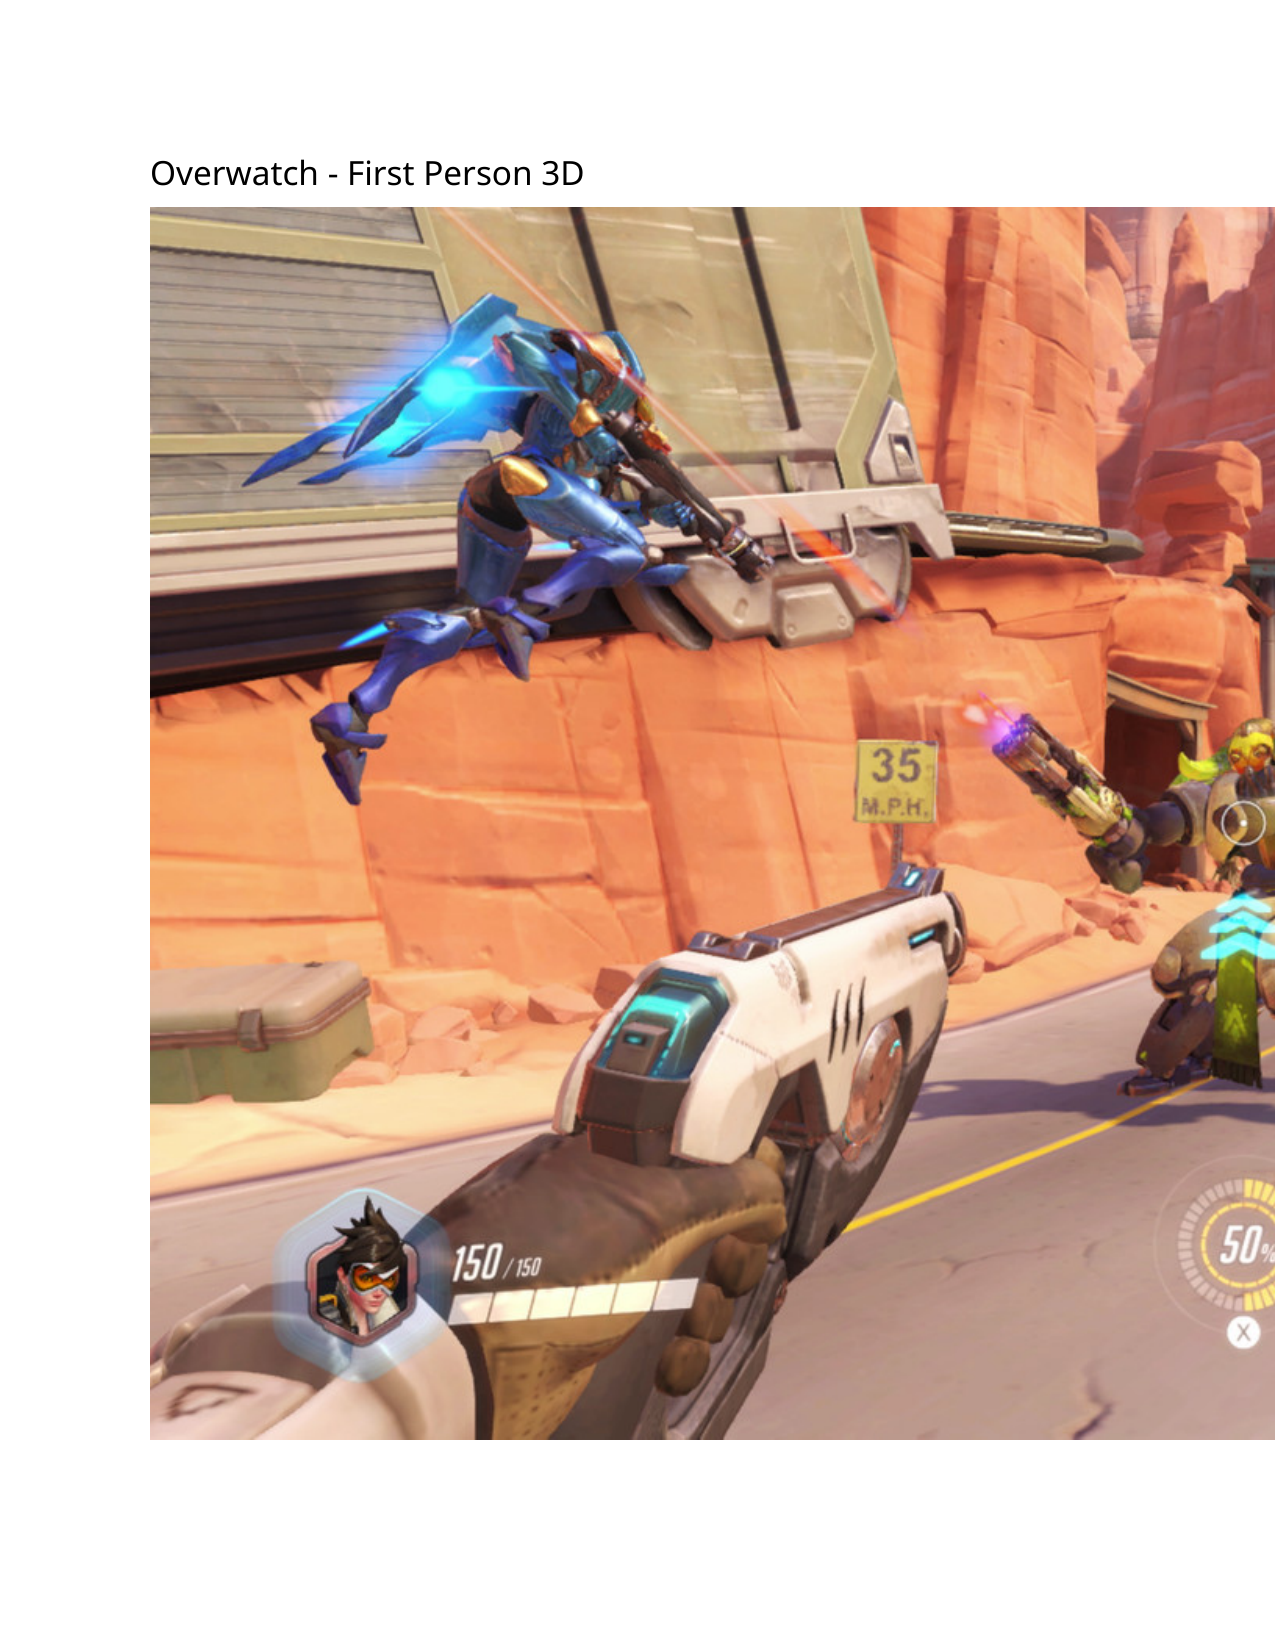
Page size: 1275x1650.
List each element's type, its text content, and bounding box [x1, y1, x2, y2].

subtitle Overwatch - First Person 3D [150, 150, 1125, 195]
picture [150, 207, 1275, 1440]
